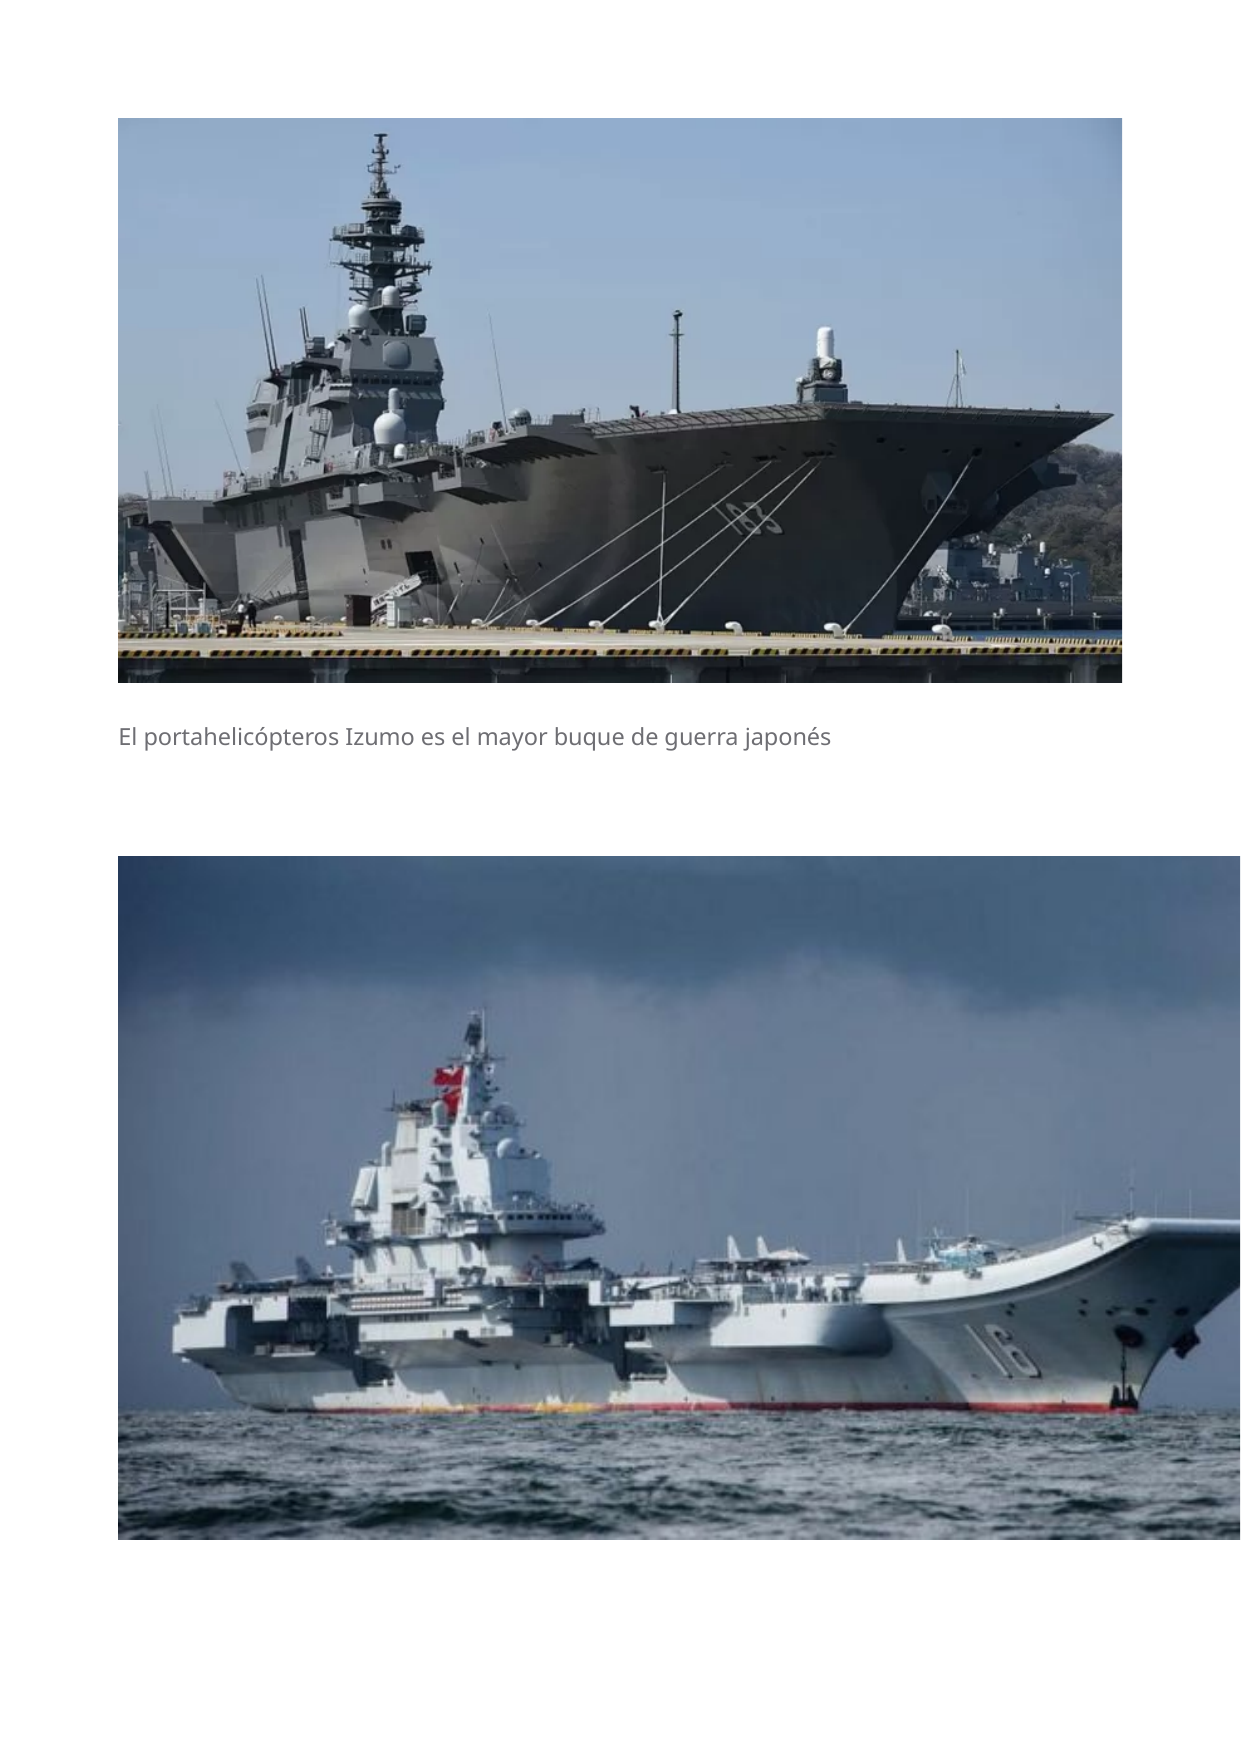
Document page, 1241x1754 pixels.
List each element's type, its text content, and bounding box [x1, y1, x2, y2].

text El portahelicópteros Izumo es el mayor buque de guerra japonés [118, 720, 1122, 752]
picture [118, 118, 1123, 683]
picture [118, 856, 1241, 1540]
